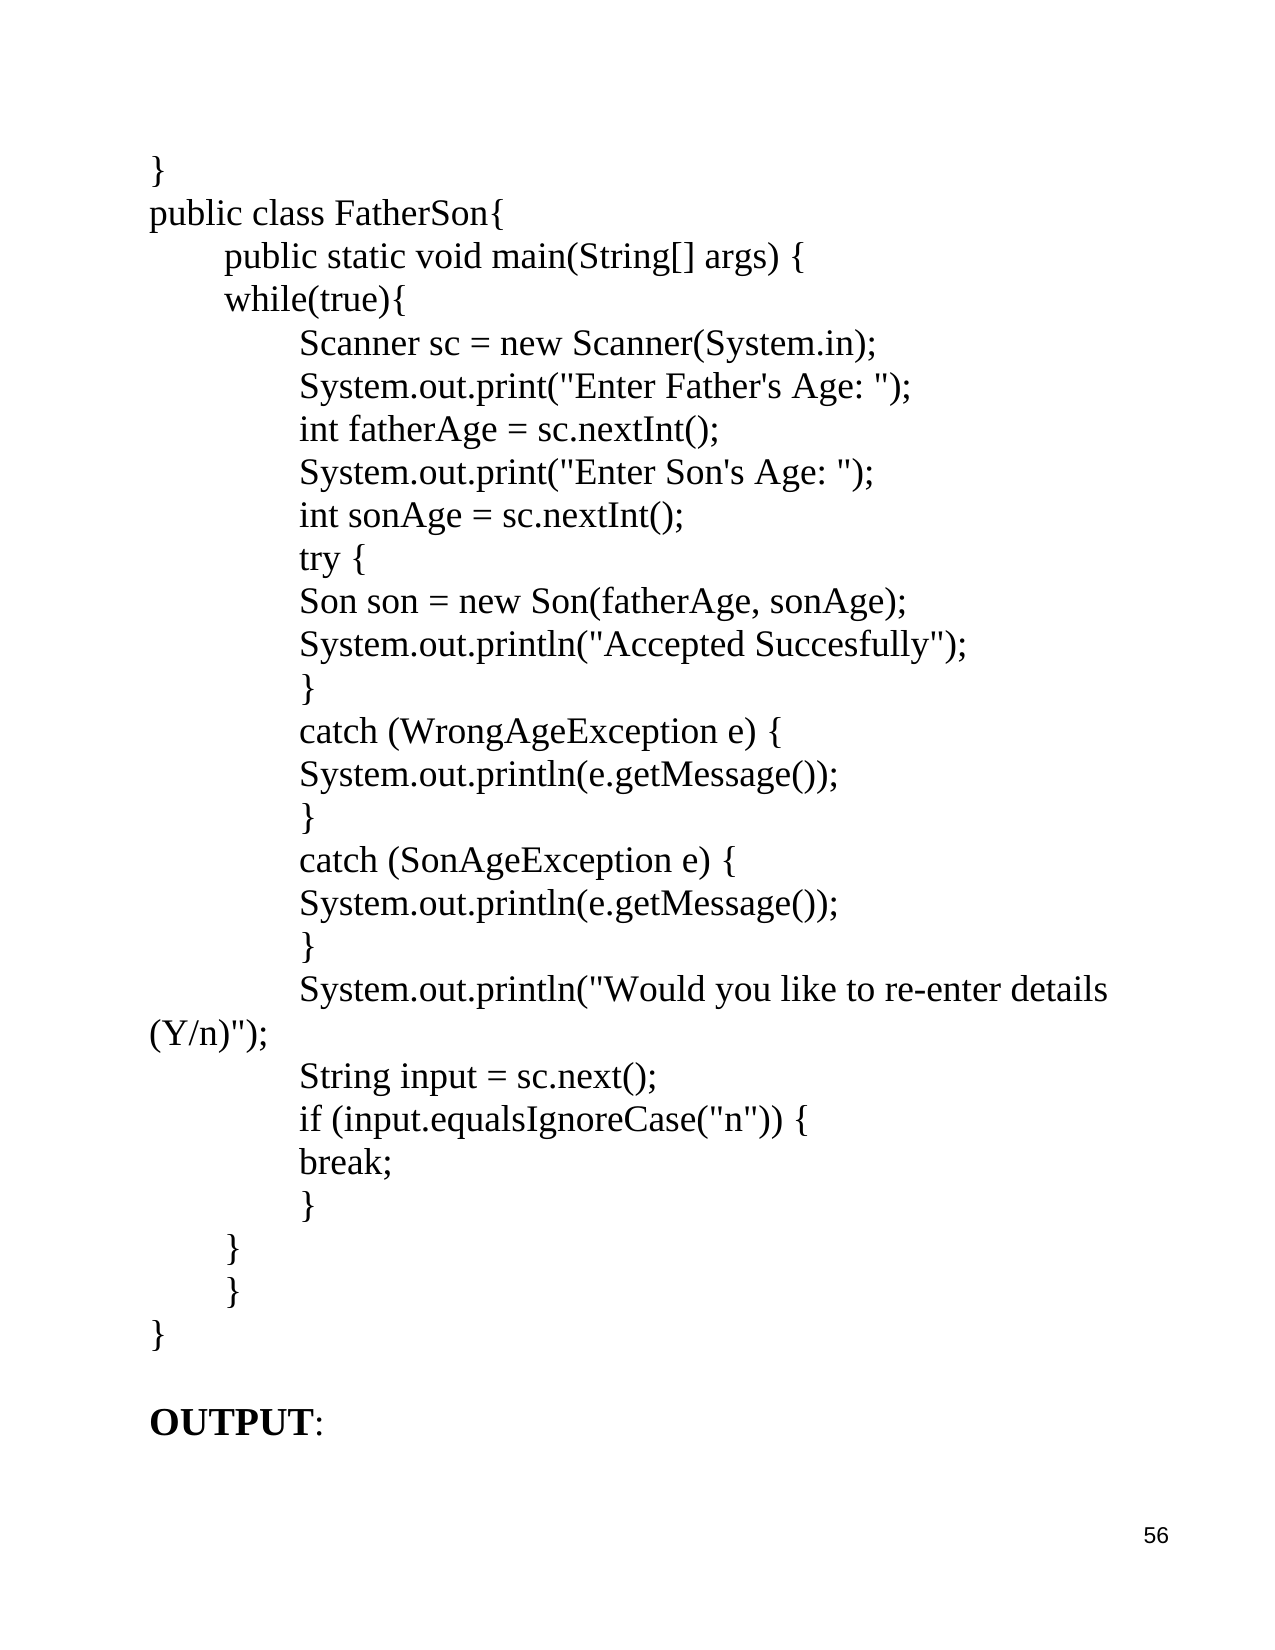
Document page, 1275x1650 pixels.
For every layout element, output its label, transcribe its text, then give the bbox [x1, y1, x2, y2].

text String input = sc.next(); [149, 1053, 1169, 1096]
text } [149, 147, 1169, 191]
text } [149, 665, 1169, 708]
text break; [149, 1139, 1169, 1182]
text Scanner sc = new Scanner(System.in); [149, 320, 1169, 363]
text } [149, 794, 1169, 837]
text } [149, 1312, 1169, 1355]
text Son son = new Son(fatherAge, sonAge); [149, 579, 1169, 622]
text System.out.println("Would you like to re-enter details (Y/n)"); [149, 967, 1169, 1053]
text System.out.print("Enter Son's Age: "); [149, 449, 1169, 492]
text System.out.println(e.getMessage()); [149, 751, 1169, 794]
text public static void main(String[] args) { [149, 234, 1169, 277]
text } [149, 1269, 1169, 1312]
text System.out.print("Enter Father's Age: "); [149, 363, 1169, 406]
text while(true){ [149, 277, 1169, 320]
text System.out.println("Accepted Succesfully"); [149, 622, 1169, 665]
text int sonAge = sc.nextInt(); [149, 492, 1169, 536]
text } [149, 1182, 1169, 1226]
text catch (WrongAgeException e) { [149, 708, 1169, 751]
text catch (SonAgeException e) { [149, 837, 1169, 881]
text int fatherAge = sc.nextInt(); [149, 406, 1169, 449]
text } [149, 1226, 1169, 1269]
text System.out.println(e.getMessage()); [149, 881, 1169, 924]
text if (input.equalsIgnoreCase("n")) { [149, 1096, 1169, 1139]
text try { [149, 536, 1169, 579]
text } [149, 924, 1169, 967]
text public class FatherSon{ [149, 191, 1169, 234]
text OUTPUT: [149, 1398, 1169, 1444]
